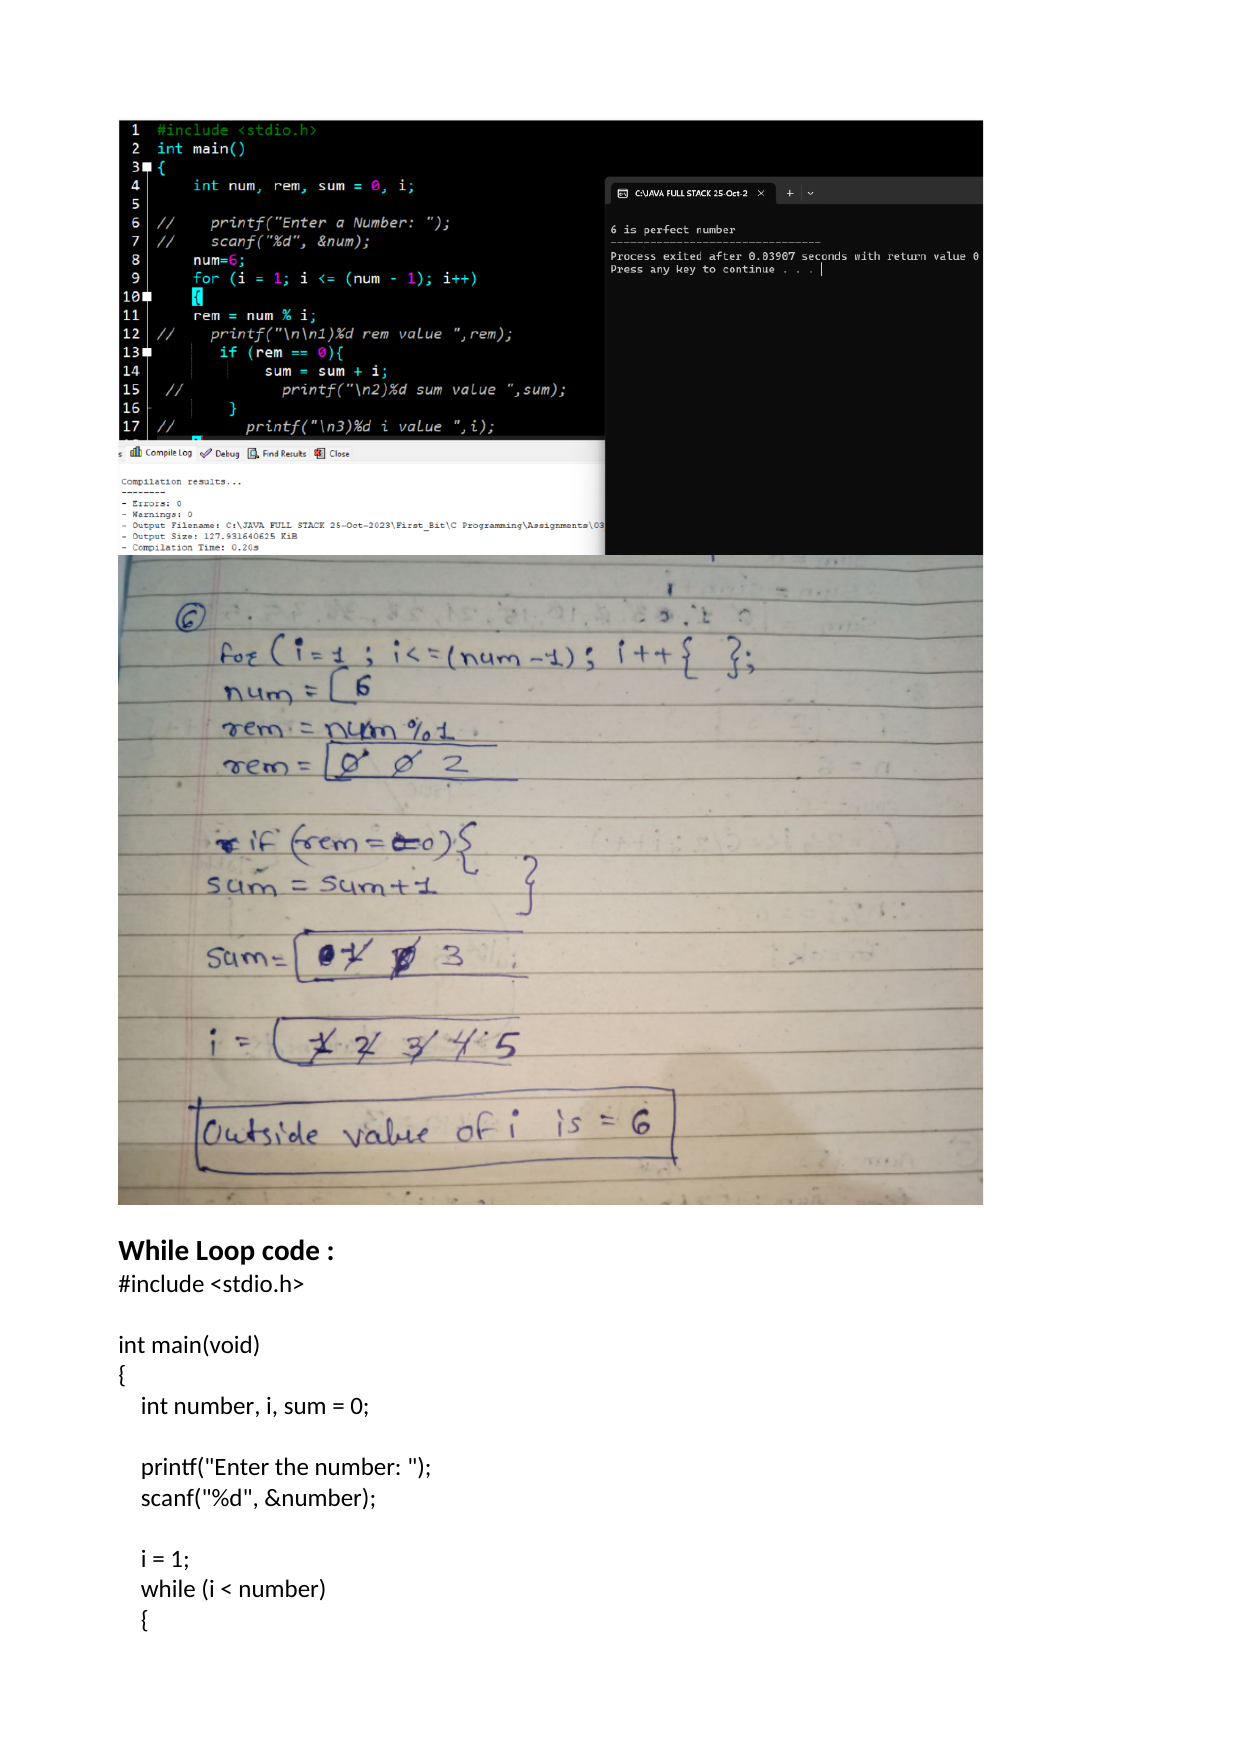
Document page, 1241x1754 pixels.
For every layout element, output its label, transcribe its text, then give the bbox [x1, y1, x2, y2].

text int number, i, sum = 0; [118, 1390, 1122, 1421]
text while (i < number) [118, 1573, 1122, 1604]
text #include <stdio.h> [118, 1268, 1122, 1298]
text int main(void) [118, 1329, 1122, 1359]
text { [118, 1359, 1122, 1390]
text printf("Enter the number: "); [118, 1451, 1122, 1482]
text i = 1; [118, 1543, 1122, 1573]
text { [118, 1604, 1122, 1634]
text While Loop code : [118, 1232, 1122, 1268]
text scanf("%d", &number); [118, 1482, 1122, 1512]
